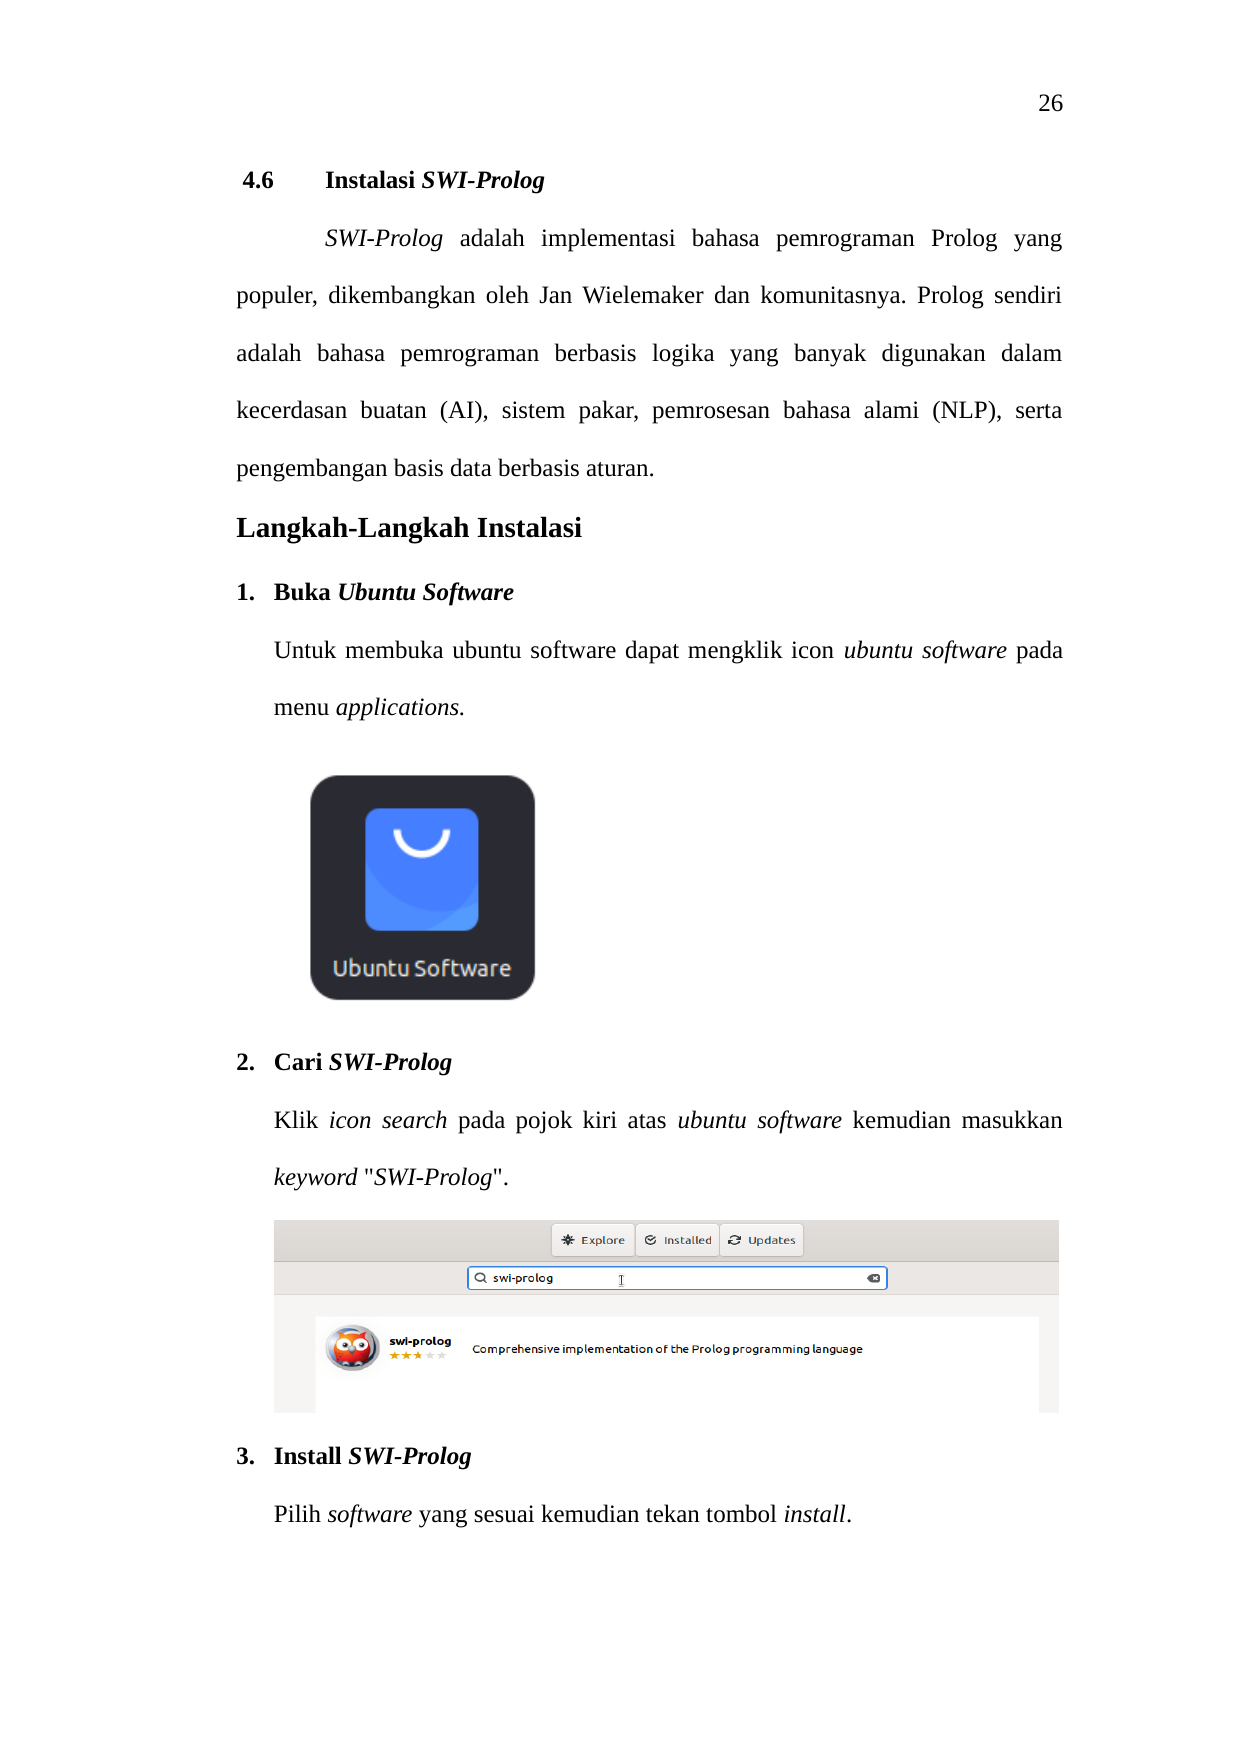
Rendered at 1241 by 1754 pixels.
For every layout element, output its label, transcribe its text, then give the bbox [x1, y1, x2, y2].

list Install SWI-Prolog [236, 1441, 1063, 1470]
picture [273, 750, 576, 1019]
list Klik icon search pada pojok kiri atas ubuntu software kemudian masukkan keyword "SWI-Prolog". [236, 1105, 1063, 1191]
list Untuk membuka ubuntu software dapat mengklik icon ubuntu software pada menu applications. [236, 635, 1063, 721]
text SWI-Prolog adalah implementasi bahasa pemrograman Prolog yang populer, dikembangkan oleh Jan Wielemaker dan komunitasnya. Prolog sendiri adalah bahasa pemrograman berbasis logika yang banyak digunakan dalam kecerdasan buatan (AI), sistem pakar, pemrosesan bahasa alami (NLP), serta pengembangan basis data berbasis aturan. [236, 223, 1063, 482]
text Langkah-Langkah Instalasi [236, 510, 1063, 544]
list Cari SWI-Prolog [236, 1047, 1063, 1076]
list Pilih software yang sesuai kemudian tekan tombol install. [236, 1499, 1063, 1528]
list Buka Ubuntu Software [236, 577, 1063, 606]
subtitle Instalasi SWI-Prolog [236, 165, 1063, 194]
